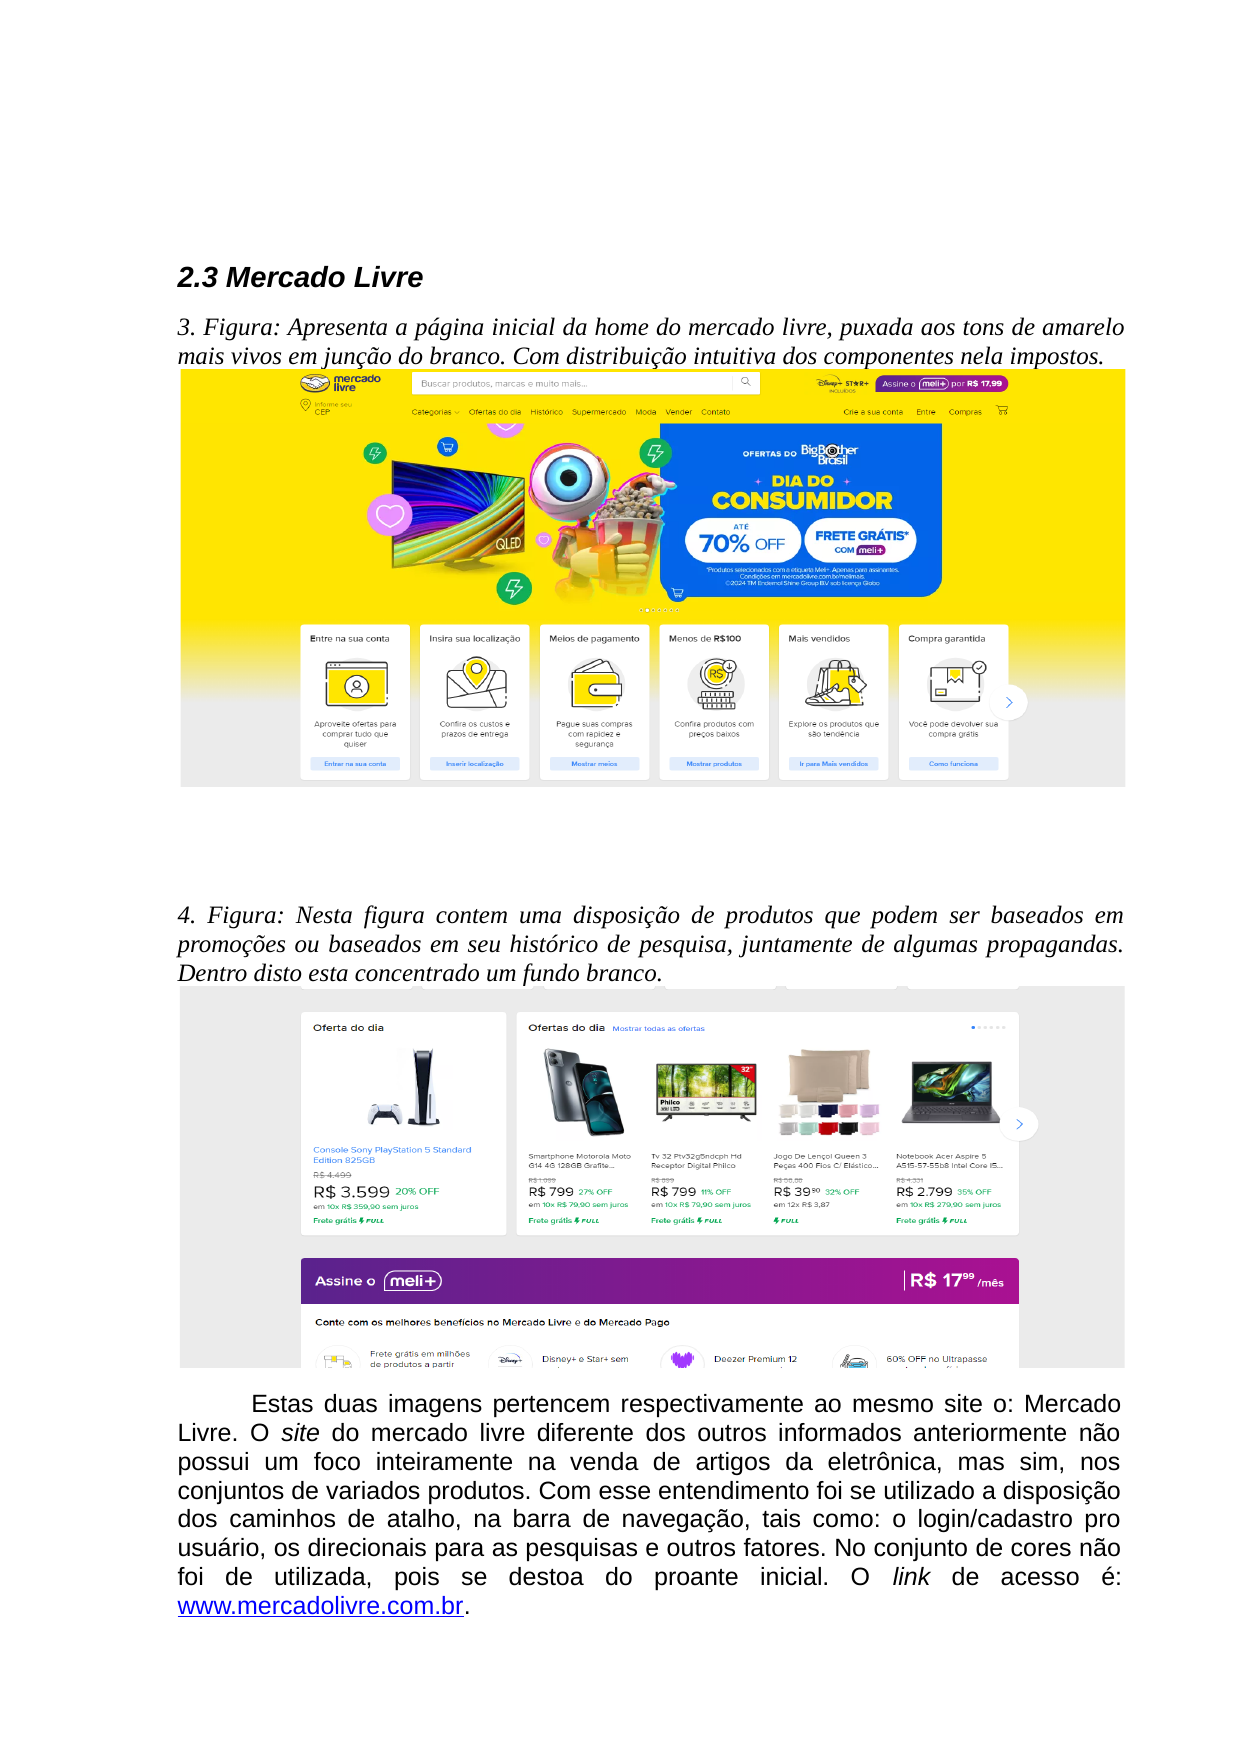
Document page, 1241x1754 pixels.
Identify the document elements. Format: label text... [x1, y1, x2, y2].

text Estas duas imagens pertencem respectivamente ao mesmo site o: Mercado Livre. O site do mercado livre diferente dos outros informados anteriormente não possui um foco inteiramente na venda de artigos da eletrônica, mas sim, nos conjuntos de variados produtos. Com esse entendimento foi se utilizado a disposição dos caminhos de atalho, na barra de navegação, tais como: o login/cadastro pro usuário, os direcionais para as pesquisas e outros fatores. No conjunto de cores não foi de utilizada, pois se destoa do proante inicial. O link de acesso é: www.mercadolivre.com.br. [177, 1389, 1122, 1619]
subtitle 2.3 Mercado Livre [177, 260, 1122, 293]
picture [179, 986, 1125, 1368]
picture [180, 369, 1126, 787]
text 4. Figura: Nesta figura contem uma disposição de produtos que podem ser baseados em promoções ou baseados em seu histórico de pesquisa, juntamente de algumas propagandas. Dentro disto esta concentrado um fundo branco. [177, 900, 1127, 987]
text 3. Figura: Apresenta a página inicial da home do mercado livre, puxada aos tons de amarelo mais vivos em junção do branco. Com distribuição intuitiva dos componentes nela impostos. [177, 312, 1129, 369]
